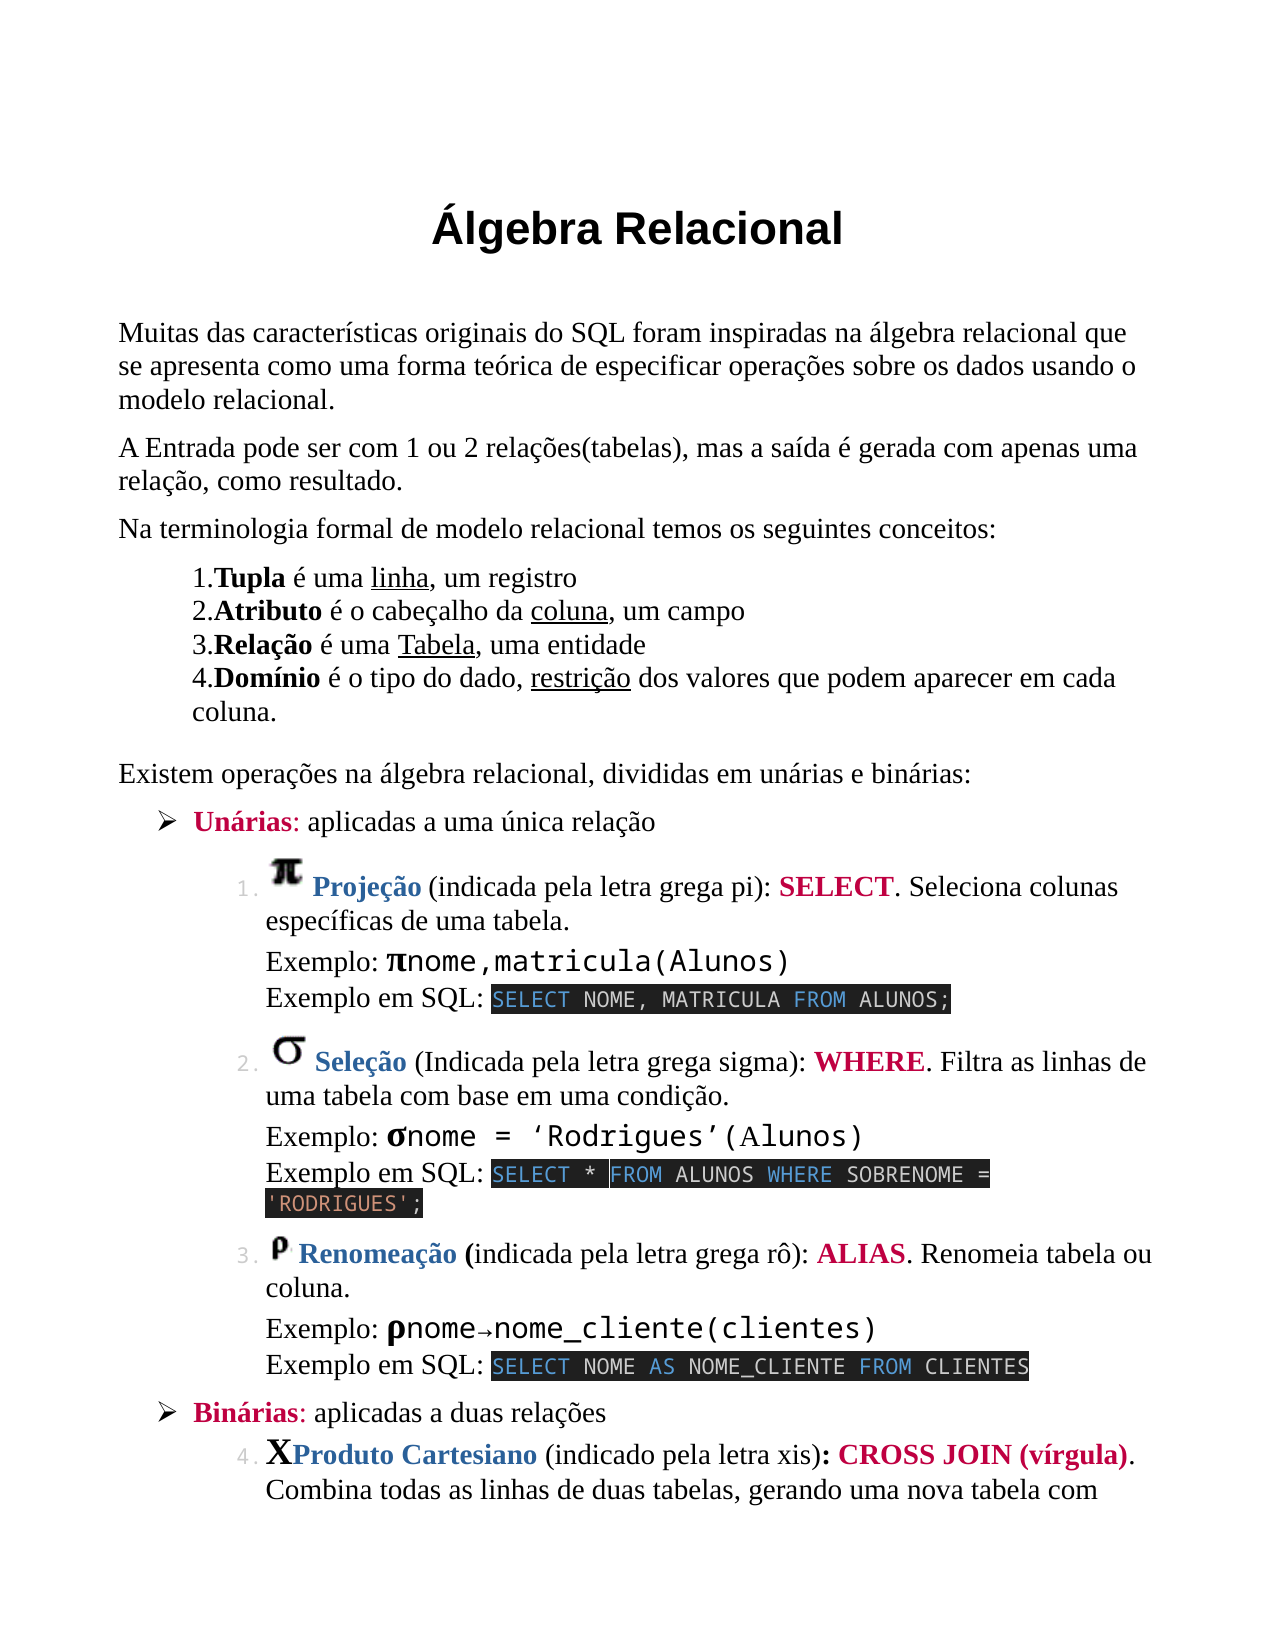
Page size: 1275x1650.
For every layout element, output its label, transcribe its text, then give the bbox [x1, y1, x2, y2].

picture [265, 852, 313, 897]
picture [265, 1232, 299, 1264]
list Atributo é o cabeçalho da coluna, um campo [118, 593, 1157, 627]
subtitle Álgebra Relacional [118, 201, 1157, 254]
list Relação é uma Tabela, uma entidade [118, 627, 1157, 660]
list Domínio é o tipo do dado, restrição dos valores que podem aparecer em cada coluna. [118, 660, 1157, 727]
list Binárias: aplicadas a duas relações [156, 1396, 1157, 1429]
picture [265, 1028, 315, 1072]
text Existem operações na álgebra relacional, divididas em unárias e binárias: [118, 756, 1157, 790]
list Seleção (Indicada pela letra grega sigma): WHERE. Filtra as linhas de uma tabela com base em uma condição. Exemplo: σnome = ‘Rodrigues’(Alunos) Exemplo em SQL: SELECT * FROM ALUNOS WHERE SOBRENOME = 'RODRIGUES'; [236, 1028, 1157, 1218]
text A Entrada pode ser com 1 ou 2 relações(tabelas), mas a saída é gerada com apenas uma relação, como resultado. [118, 430, 1157, 497]
list Tupla é uma linha, um registro [118, 560, 1157, 593]
text Muitas das características originais do SQL foram inspiradas na álgebra relacional que se apresenta como uma forma teórica de especificar operações sobre os dados usando o modelo relacional. [118, 315, 1157, 415]
list Unárias: aplicadas a uma única relação [156, 804, 1157, 838]
text Na terminologia formal de modelo relacional temos os seguintes conceitos: [118, 512, 1157, 545]
list Projeção (indicada pela letra grega pi): SELECT. Seleciona colunas específicas de uma tabela. Exemplo: πnome,matricula(Alunos) Exemplo em SQL: SELECT NOME, MATRICULA FROM ALUNOS; [236, 852, 1157, 1014]
list Renomeação (indicada pela letra grega rô): ALIAS. Renomeia tabela ou coluna. Exemplo: ρnome→nome_cliente​(clientes) Exemplo em SQL: SELECT NOME AS NOME_CLIENTE FROM CLIENTES [236, 1233, 1157, 1381]
list XProduto Cartesiano (indicado pela letra xis): CROSS JOIN (vírgula). Combina todas as linhas de duas tabelas, gerando uma nova tabela com [236, 1429, 1157, 1506]
